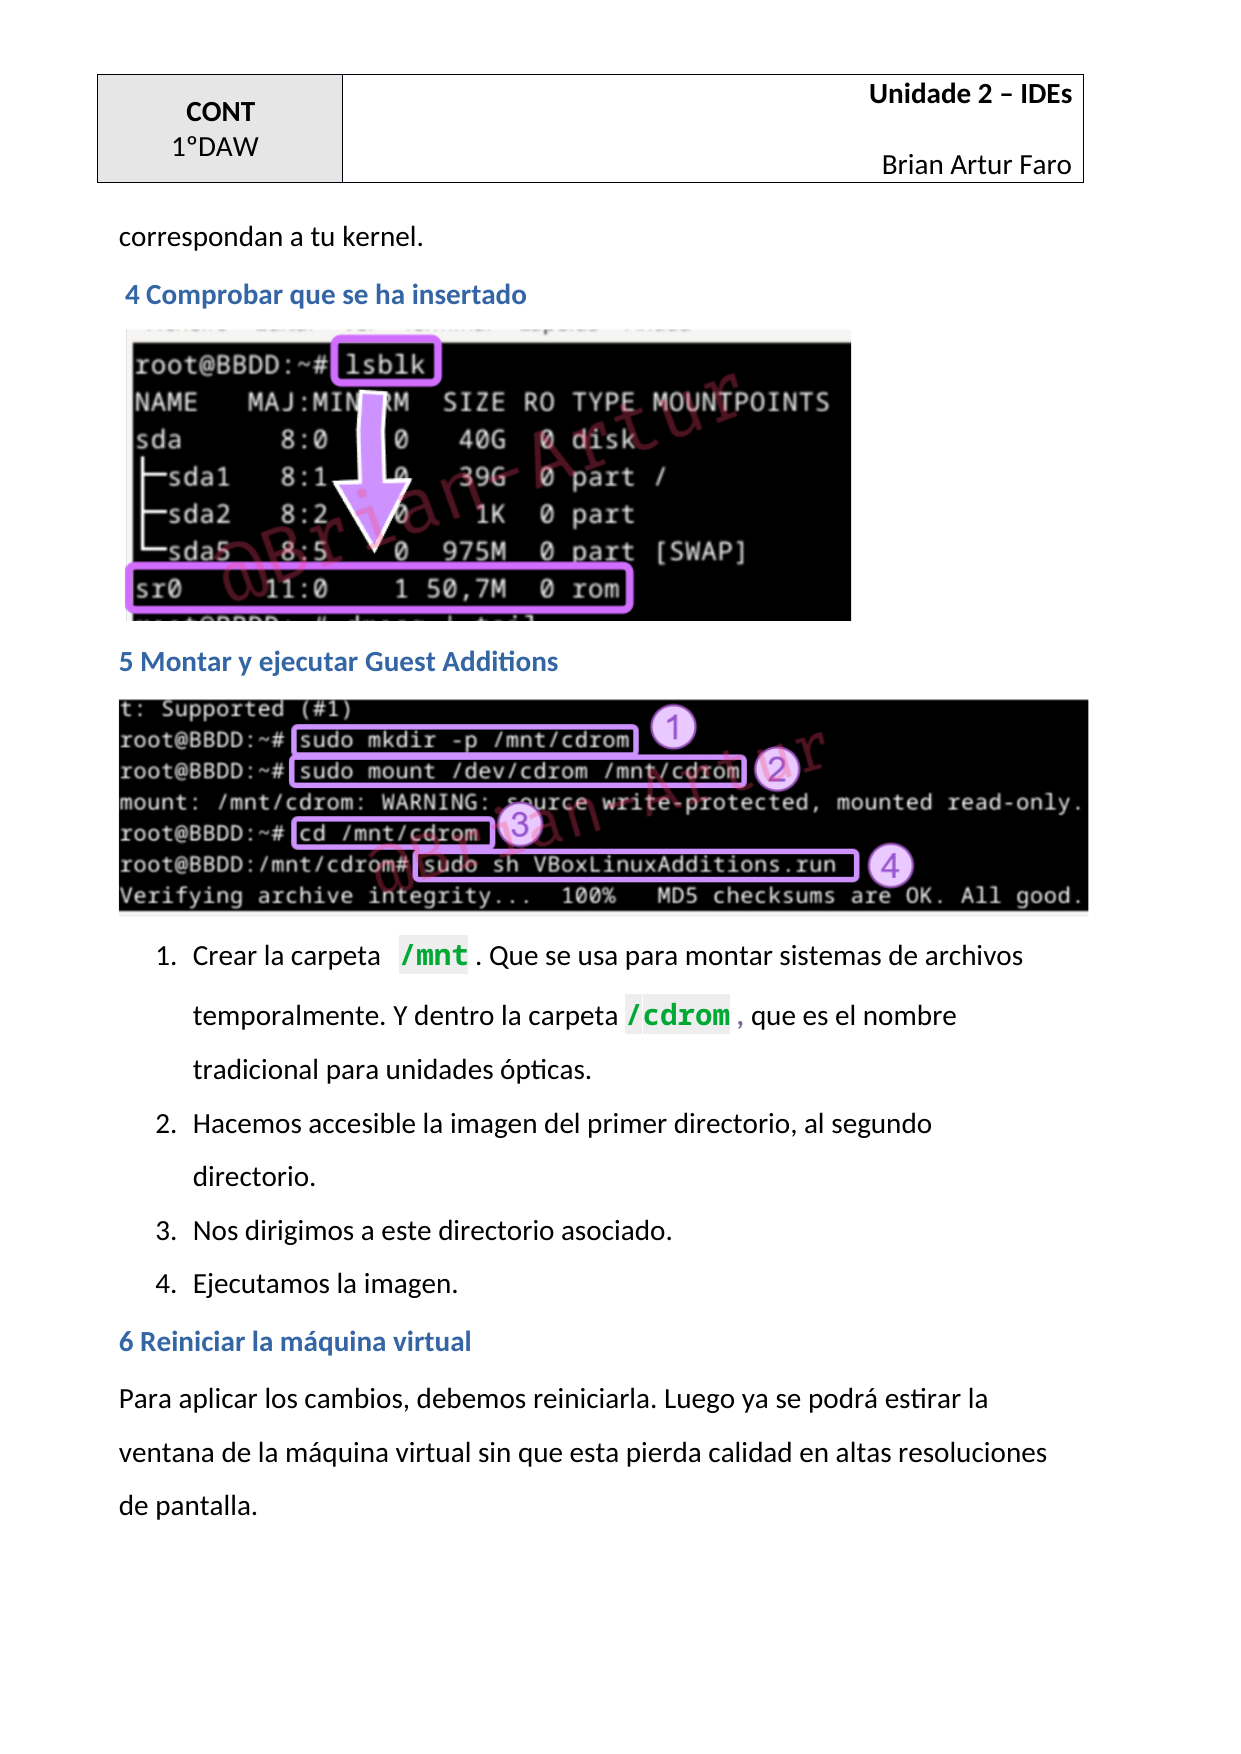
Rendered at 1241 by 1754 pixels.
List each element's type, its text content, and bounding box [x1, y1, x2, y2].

list Ejecutamos la imagen. [155, 1265, 1062, 1301]
list Crear la carpeta /mnt . Que se usa para montar sistemas de archivos temporalmente. Y dentro la carpeta /cdrom , que es el nombre tradicional para unidades ópticas. [155, 934, 1062, 1087]
subtitle 6 Reiniciar la máquina virtual [119, 1323, 1062, 1358]
subtitle 5 Montar y ejecutar Guest Additions [119, 643, 1062, 696]
list Nos dirigimos a este directorio asociado. [155, 1212, 1062, 1247]
picture [124, 329, 852, 621]
subtitle Para aplicar los cambios, debemos reiniciarla. Luego ya se podrá estirar la ventana de la máquina virtual sin que esta pierda calidad en altas resoluciones de pantalla. [119, 1380, 1062, 1523]
list Hacemos accesible la imagen del primer directorio, al segundo directorio. [155, 1105, 1062, 1194]
list correspondan a tu kernel. [119, 218, 1062, 254]
picture [118, 696, 1089, 917]
subtitle 4 Comprobar que se ha insertado [119, 276, 1062, 621]
